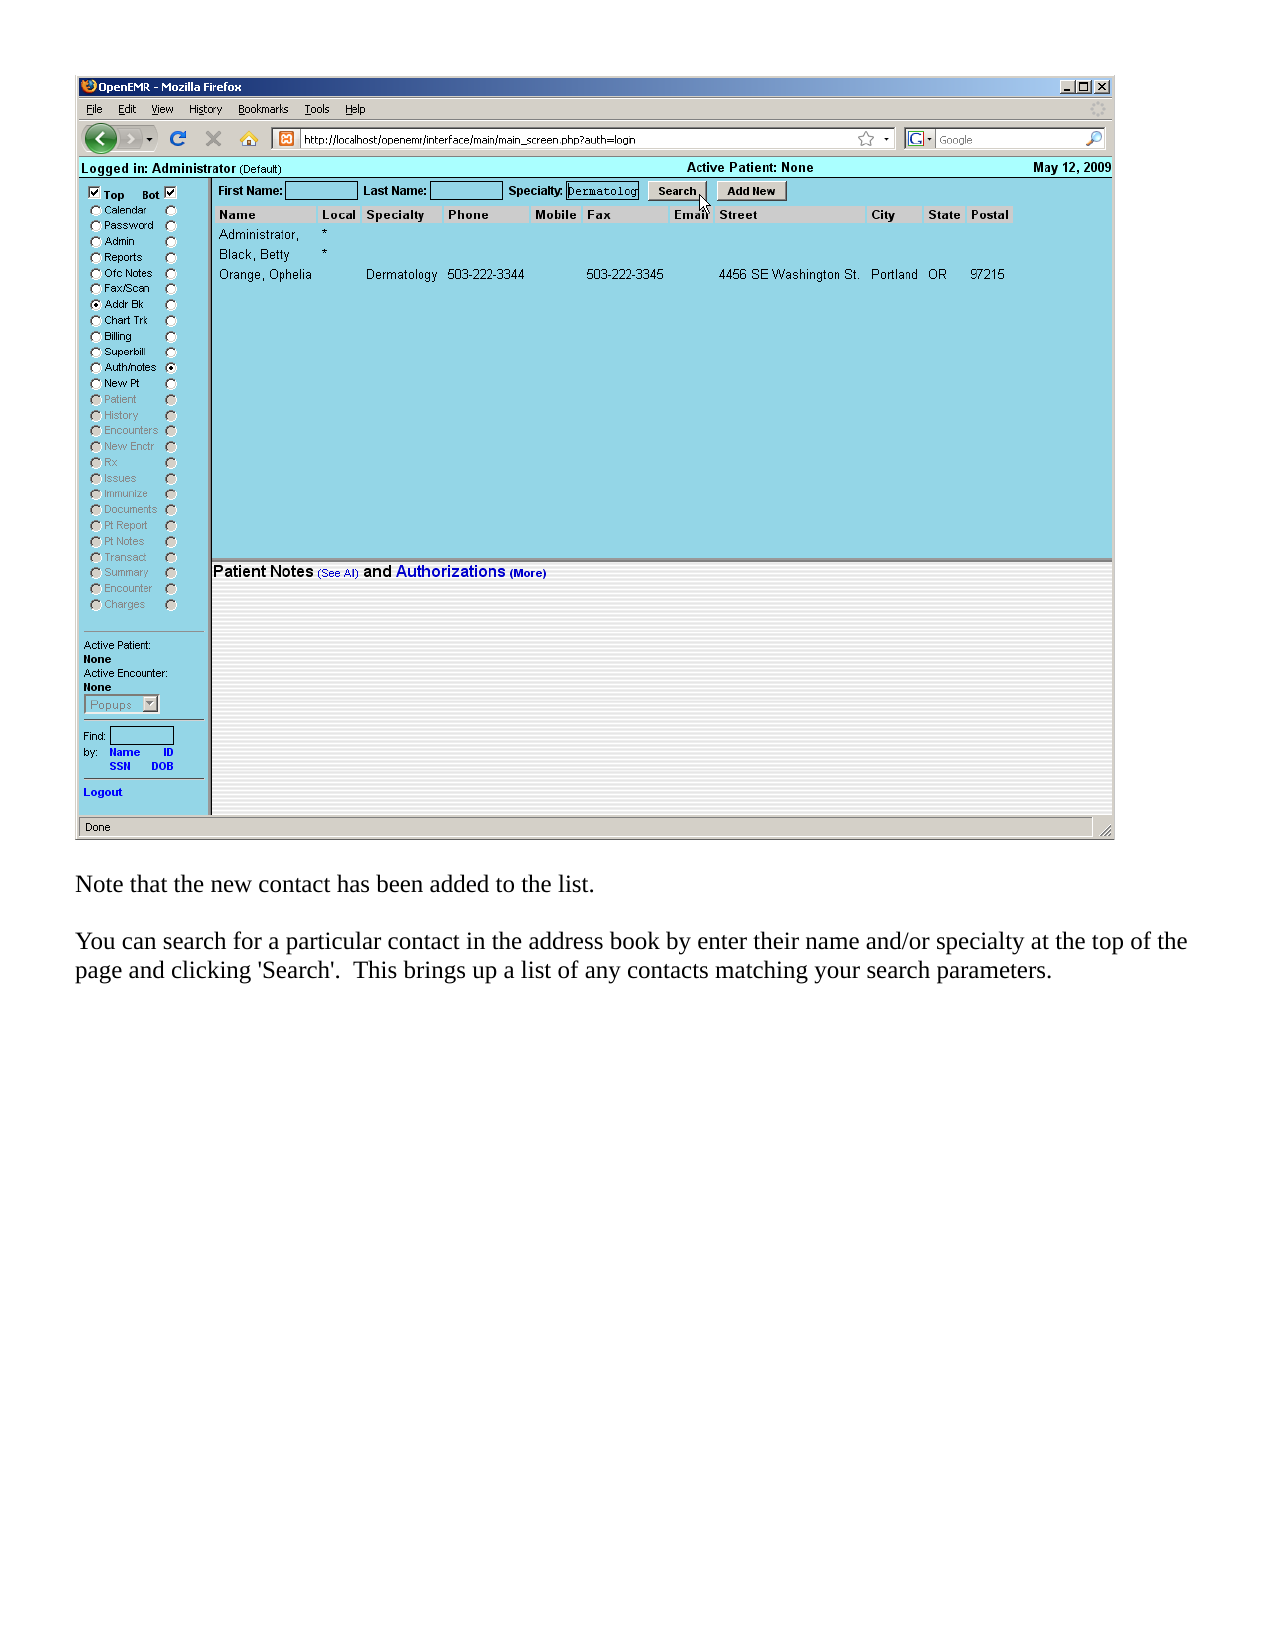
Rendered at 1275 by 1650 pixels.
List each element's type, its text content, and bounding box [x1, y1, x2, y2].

picture [75, 75, 1115, 840]
text Note that the new contact has been added to the list. [75, 869, 1200, 897]
text You can search for a particular contact in the address book by enter their name and/or specialty at the top of the page and clicking 'Search'. This brings up a list of any contacts matching your search parameters. [75, 926, 1200, 984]
